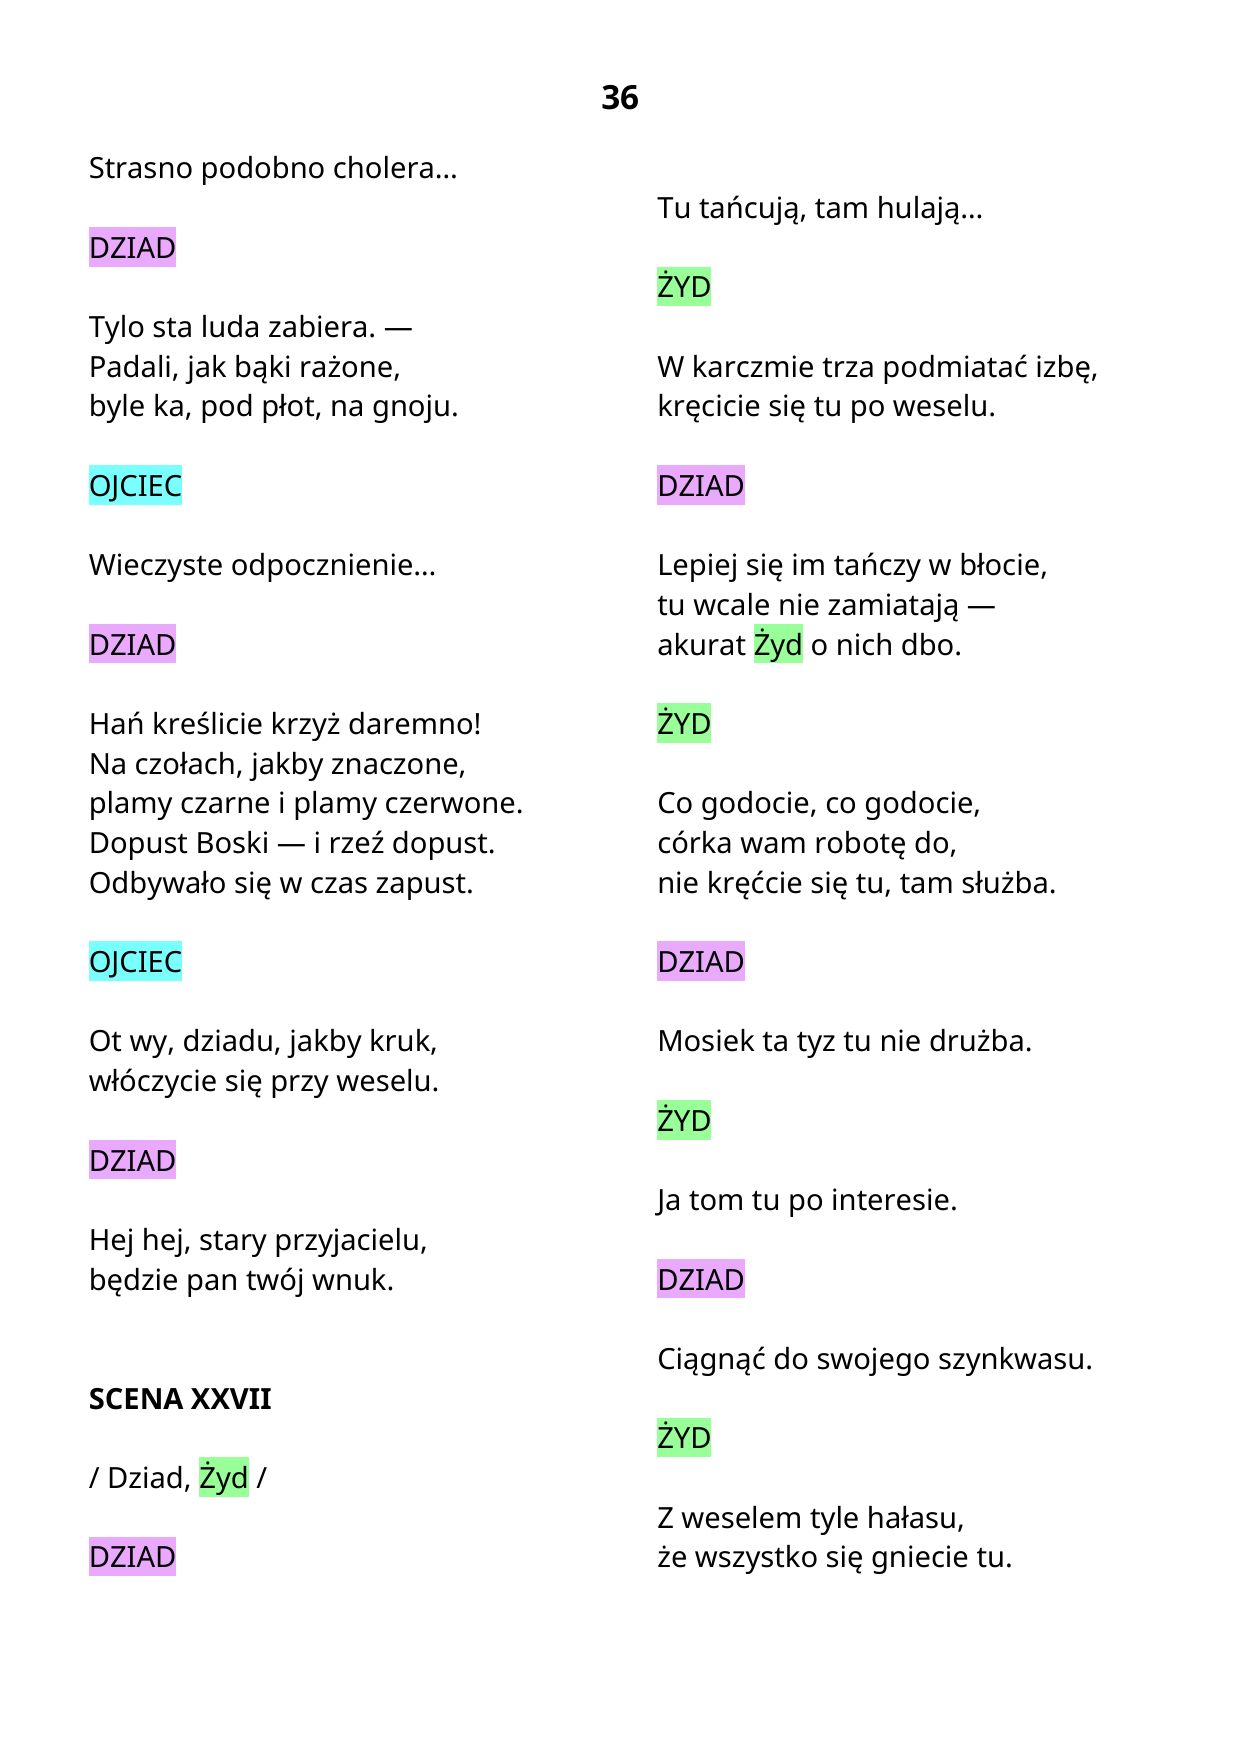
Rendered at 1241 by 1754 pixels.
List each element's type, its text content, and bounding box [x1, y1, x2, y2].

text Dopust Boski — i rzeź dopust. [88, 822, 583, 862]
text DZIAD [88, 624, 583, 663]
text byle ka, pod płot, na gnoju. [88, 386, 583, 425]
text OJCIEC [88, 941, 583, 981]
text Z weselem tyle hałasu, [657, 1497, 1152, 1537]
text Ot wy, dziadu, jakby kruk, [88, 1021, 583, 1060]
text DZIAD [88, 1140, 583, 1179]
text ŻYD [657, 1100, 1152, 1140]
text ŻYD [657, 703, 1152, 743]
text że wszystko się gniecie tu. [657, 1537, 1152, 1576]
text włóczycie się przy weselu. [88, 1060, 583, 1100]
text DZIAD [657, 941, 1152, 981]
text Tylo sta luda zabiera. — [88, 306, 583, 346]
text akurat Żyd o nich dbo. [657, 624, 1152, 663]
text Hań kreślicie krzyż daremno! [88, 703, 583, 743]
text plamy czarne i plamy czerwone. [88, 783, 583, 822]
text DZIAD [657, 1259, 1152, 1298]
text Wieczyste odpocznienie… [88, 544, 583, 584]
text tu wcale nie zamiatają — [657, 584, 1152, 624]
text Padali, jak bąki rażone, [88, 346, 583, 386]
text będzie pan twój wnuk. [88, 1259, 583, 1298]
text ŻYD [657, 1418, 1152, 1457]
text W karczmie trza podmiatać izbę, [657, 346, 1152, 386]
text DZIAD [88, 1537, 583, 1576]
text Ciągnąć do swojego szynkwasu. [657, 1338, 1152, 1378]
text / Dziad, Żyd / [88, 1457, 583, 1497]
text Tu tańcują, tam hulają… [657, 187, 1152, 227]
text Mosiek ta tyz tu nie drużba. [657, 1021, 1152, 1060]
text córka wam robotę do, [657, 822, 1152, 862]
text Odbywało się w czas zapust. [88, 862, 583, 902]
text Ja tom tu po interesie. [657, 1179, 1152, 1219]
text DZIAD [88, 227, 583, 267]
text DZIAD [657, 465, 1152, 505]
text Strasno podobno cholera… [88, 148, 583, 187]
text ŻYD [657, 267, 1152, 306]
text Na czołach, jakby znaczone, [88, 743, 583, 783]
text Hej hej, stary przyjacielu, [88, 1219, 583, 1259]
text nie kręćcie się tu, tam służba. [657, 862, 1152, 902]
text Lepiej się im tańczy w błocie, [657, 544, 1152, 584]
text OJCIEC [88, 465, 583, 505]
text kręcicie się tu po weselu. [657, 386, 1152, 425]
text SCENA XXVII [88, 1378, 583, 1418]
text Co godocie, co godocie, [657, 783, 1152, 822]
